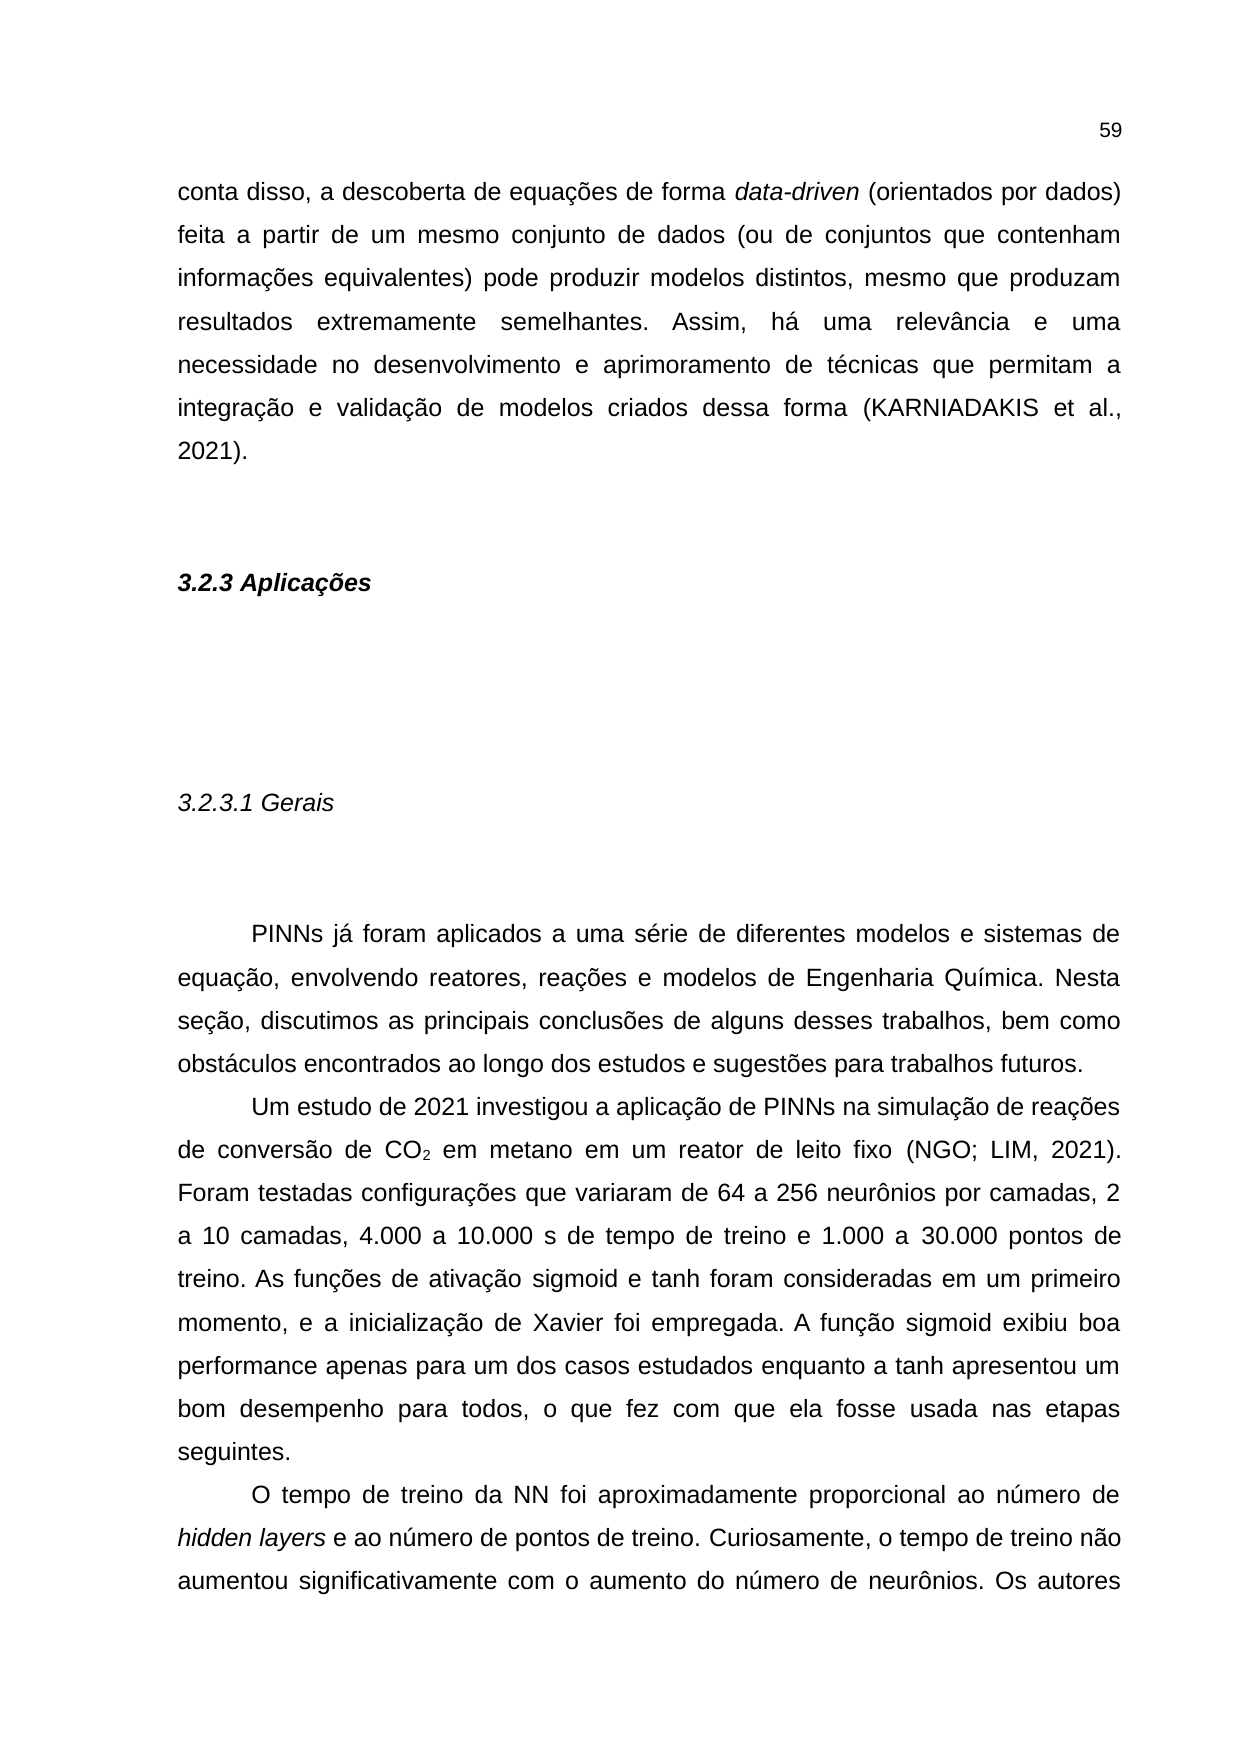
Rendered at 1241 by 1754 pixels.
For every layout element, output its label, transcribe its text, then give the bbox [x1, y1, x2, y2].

subtitle Aplicações [177, 567, 1122, 596]
subtitle Gerais [177, 788, 1122, 816]
text Um estudo de 2021 investigou a aplicação de PINNs na simulação de reações de conversão de CO2 em metano em um reator de leito fixo (NGO; LIM, 2021). Foram testadas configurações que variaram de 64 a 256 neurônios por camadas, 2 a 10 camadas, 4.000 a 10.000 s de tempo de treino e 1.000 a 30.000 pontos de treino. As funções de ativação sigmoid e tanh foram consideradas em um primeiro momento, e a inicialização de Xavier foi empregada. A função sigmoid exibiu boa performance apenas para um dos casos estudados enquanto a tanh apresentou um bom desempenho para todos, o que fez com que ela fosse usada nas etapas seguintes. [177, 1092, 1122, 1466]
text conta disso, a descoberta de equações de forma data-driven (orientados por dados) feita a partir de um mesmo conjunto de dados (ou de conjuntos que contenham informações equivalentes) pode produzir modelos distintos, mesmo que produzam resultados extremamente semelhantes. Assim, há uma relevância e uma necessidade no desenvolvimento e aprimoramento de técnicas que permitam a integração e validação de modelos criados dessa forma (KARNIADAKIS et al., 2021). [177, 177, 1122, 464]
text O tempo de treino da NN foi aproximadamente proporcional ao número de hidden layers e ao número de pontos de treino. Curiosamente, o tempo de treino não aumentou significativamente com o aumento do número de neurônios. Os autores [177, 1480, 1122, 1595]
text PINNs já foram aplicados a uma série de diferentes modelos e sistemas de equação, envolvendo reatores, reações e modelos de Engenharia Química. Nesta seção, discutimos as principais conclusões de alguns desses trabalhos, bem como obstáculos encontrados ao longo dos estudos e sugestões para trabalhos futuros. [177, 919, 1122, 1077]
